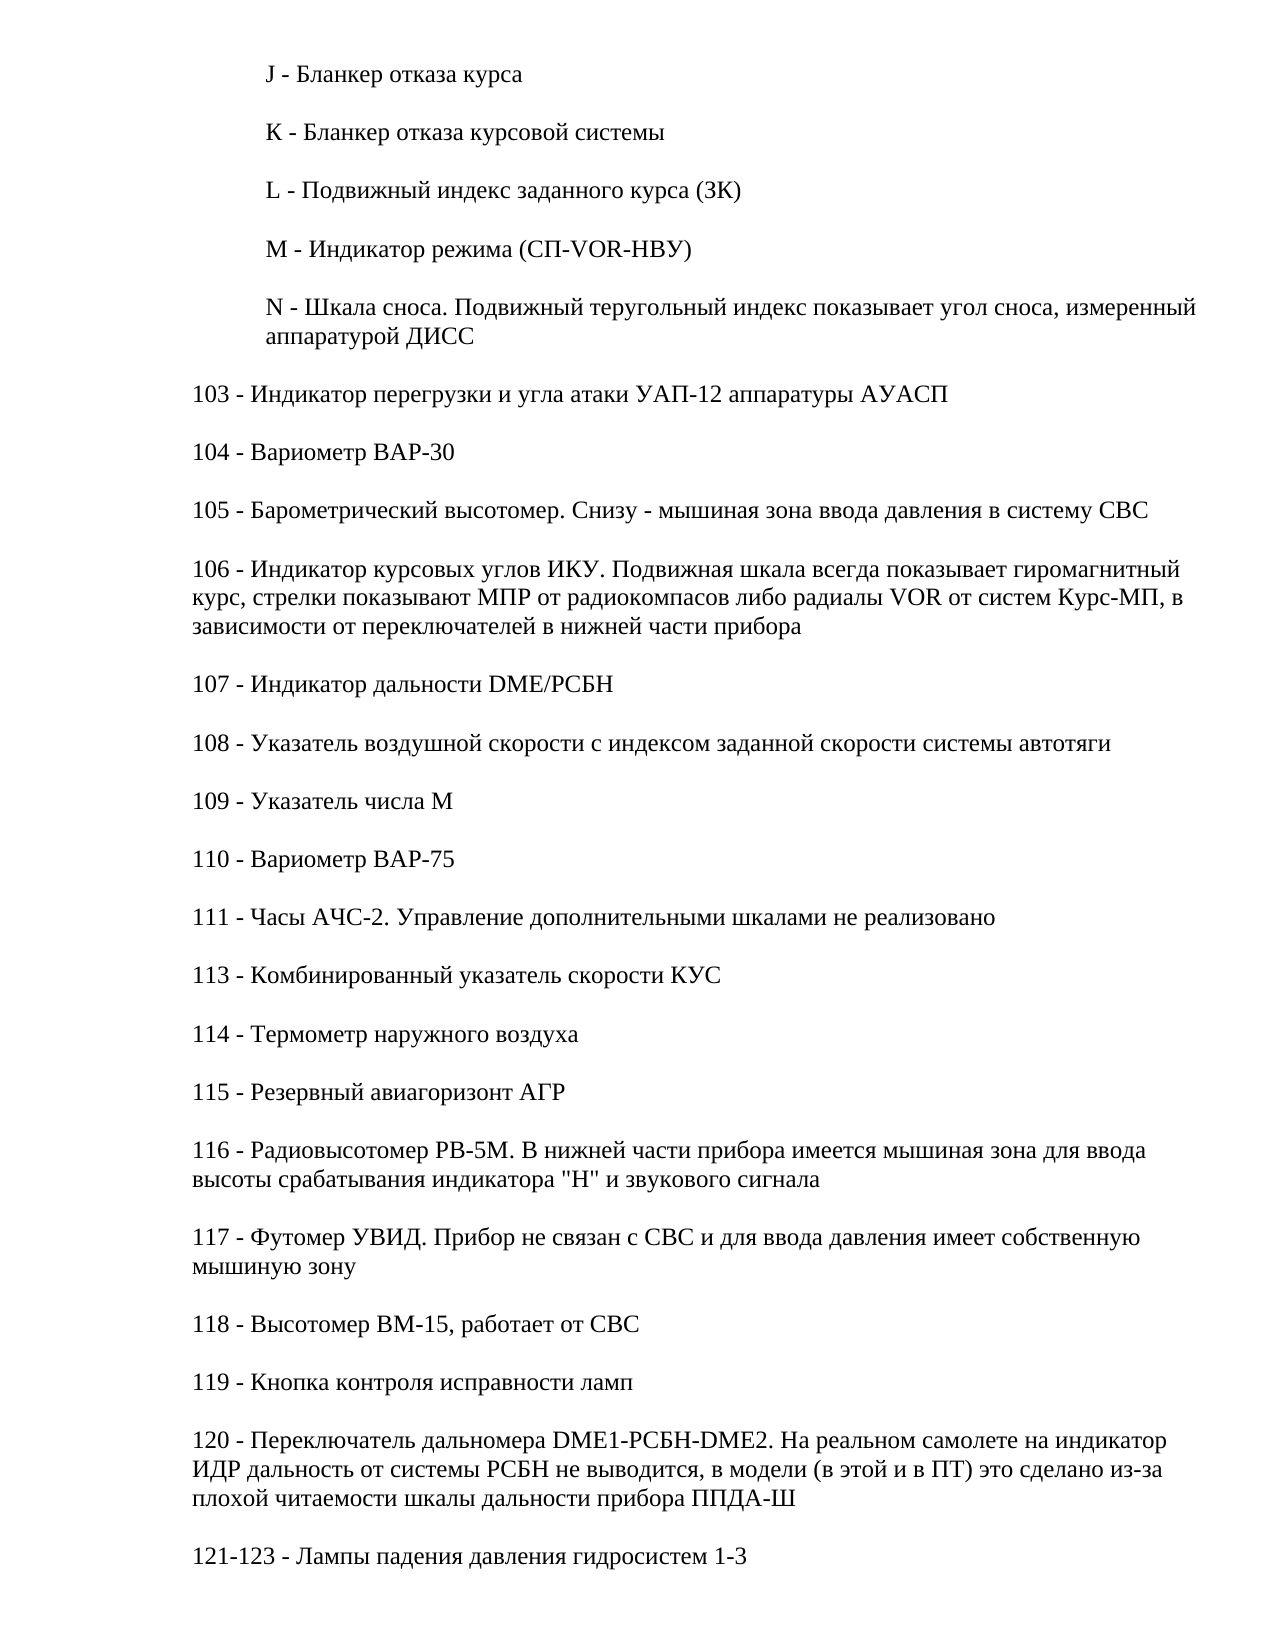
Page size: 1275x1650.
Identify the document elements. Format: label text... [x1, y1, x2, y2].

list 121-123 - Лампы падения давления гидросистем 1-3 [162, 1541, 1216, 1570]
list 115 - Резервный авиагоризонт АГР [162, 1077, 1216, 1106]
list 111 - Часы АЧС-2. Управление дополнительными шкалами не реализовано [162, 902, 1216, 931]
list 105 - Барометрический высотомер. Снизу - мышиная зона ввода давления в систему СВС [162, 495, 1216, 524]
list L - Подвижный индекс заданного курса (ЗК) [236, 176, 1216, 204]
list 114 - Термометр наружного воздуха [162, 1019, 1216, 1047]
list M - Индикатор режима (СП-VOR-НВУ) [236, 234, 1216, 262]
list 104 - Вариометр ВАР-30 [162, 437, 1216, 466]
list N - Шкала сноса. Подвижный теругольный индекс показывает угол сноса, измеренный аппаратурой ДИСС [236, 292, 1216, 349]
list К - Бланкер отказа курсовой системы [236, 117, 1216, 146]
list 108 - Указатель воздушной скорости с индексом заданной скорости системы автотяги [162, 728, 1216, 756]
list 107 - Индикатор дальности DME/РСБН [162, 669, 1216, 698]
list 116 - Радиовысотомер РВ-5М. В нижней части прибора имеется мышиная зона для ввода высоты срабатывания индикатора "H" и звукового сигнала [162, 1135, 1216, 1193]
list 118 - Высотомер ВМ-15, работает от СВС [162, 1309, 1216, 1338]
list 113 - Комбинированный указатель скорости КУС [162, 961, 1216, 989]
list 110 - Вариометр ВАР-75 [162, 844, 1216, 873]
list 120 - Переключатель дальномера DME1-РСБН-DME2. На реальном самолете на индикатор ИДР дальность от системы РСБН не выводится, в модели (в этой и в ПТ) это сделано из-за плохой читаемости шкалы дальности прибора ППДА-Ш [162, 1426, 1216, 1512]
list J - Бланкер отказа курса [236, 59, 1216, 88]
list 119 - Кнопка контроля исправности ламп [162, 1367, 1216, 1396]
list 109 - Указатель числа М [162, 786, 1216, 814]
list 103 - Индикатор перегрузки и угла атаки УАП-12 аппаратуры АУАСП [162, 379, 1216, 408]
list 117 - Футомер УВИД. Прибор не связан с СВС и для ввода давления имеет собственную мышиную зону [162, 1222, 1216, 1280]
list 106 - Индикатор курсовых углов ИКУ. Подвижная шкала всегда показывает гиромагнитный курс, стрелки показывают МПР от радиокомпасов либо радиалы VOR от систем Курс-МП, в зависимости от переключателей в нижней части прибора [162, 554, 1216, 640]
